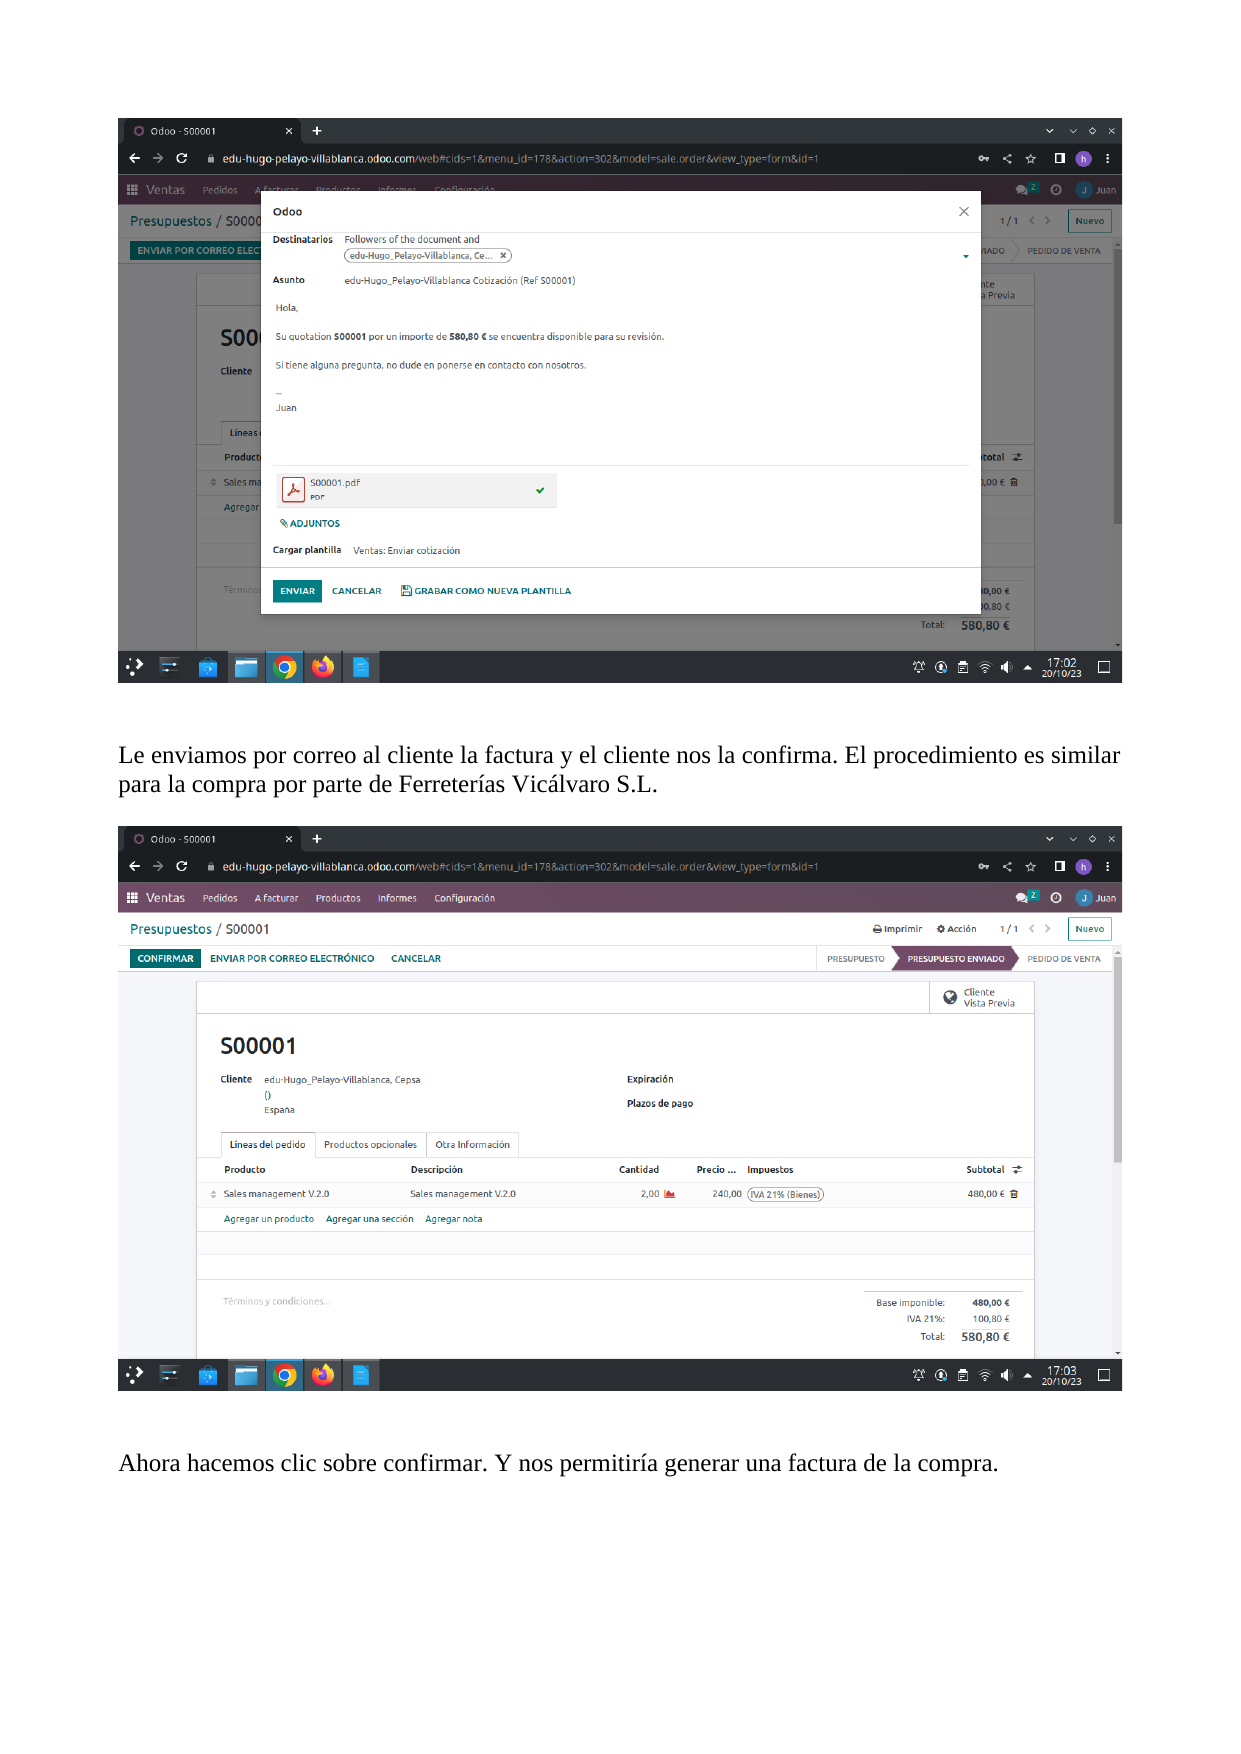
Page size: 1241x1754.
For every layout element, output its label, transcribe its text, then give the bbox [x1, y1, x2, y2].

picture [118, 826, 1123, 1391]
text Ahora hacemos clic sobre confirmar. Y nos permitiría generar una factura de la compra. [118, 1448, 1122, 1477]
picture [118, 118, 1123, 683]
text Le enviamos por correo al cliente la factura y el cliente nos la confirma. El procedimiento es similar para la compra por parte de Ferreterías Vicálvaro S.L. [118, 740, 1122, 797]
